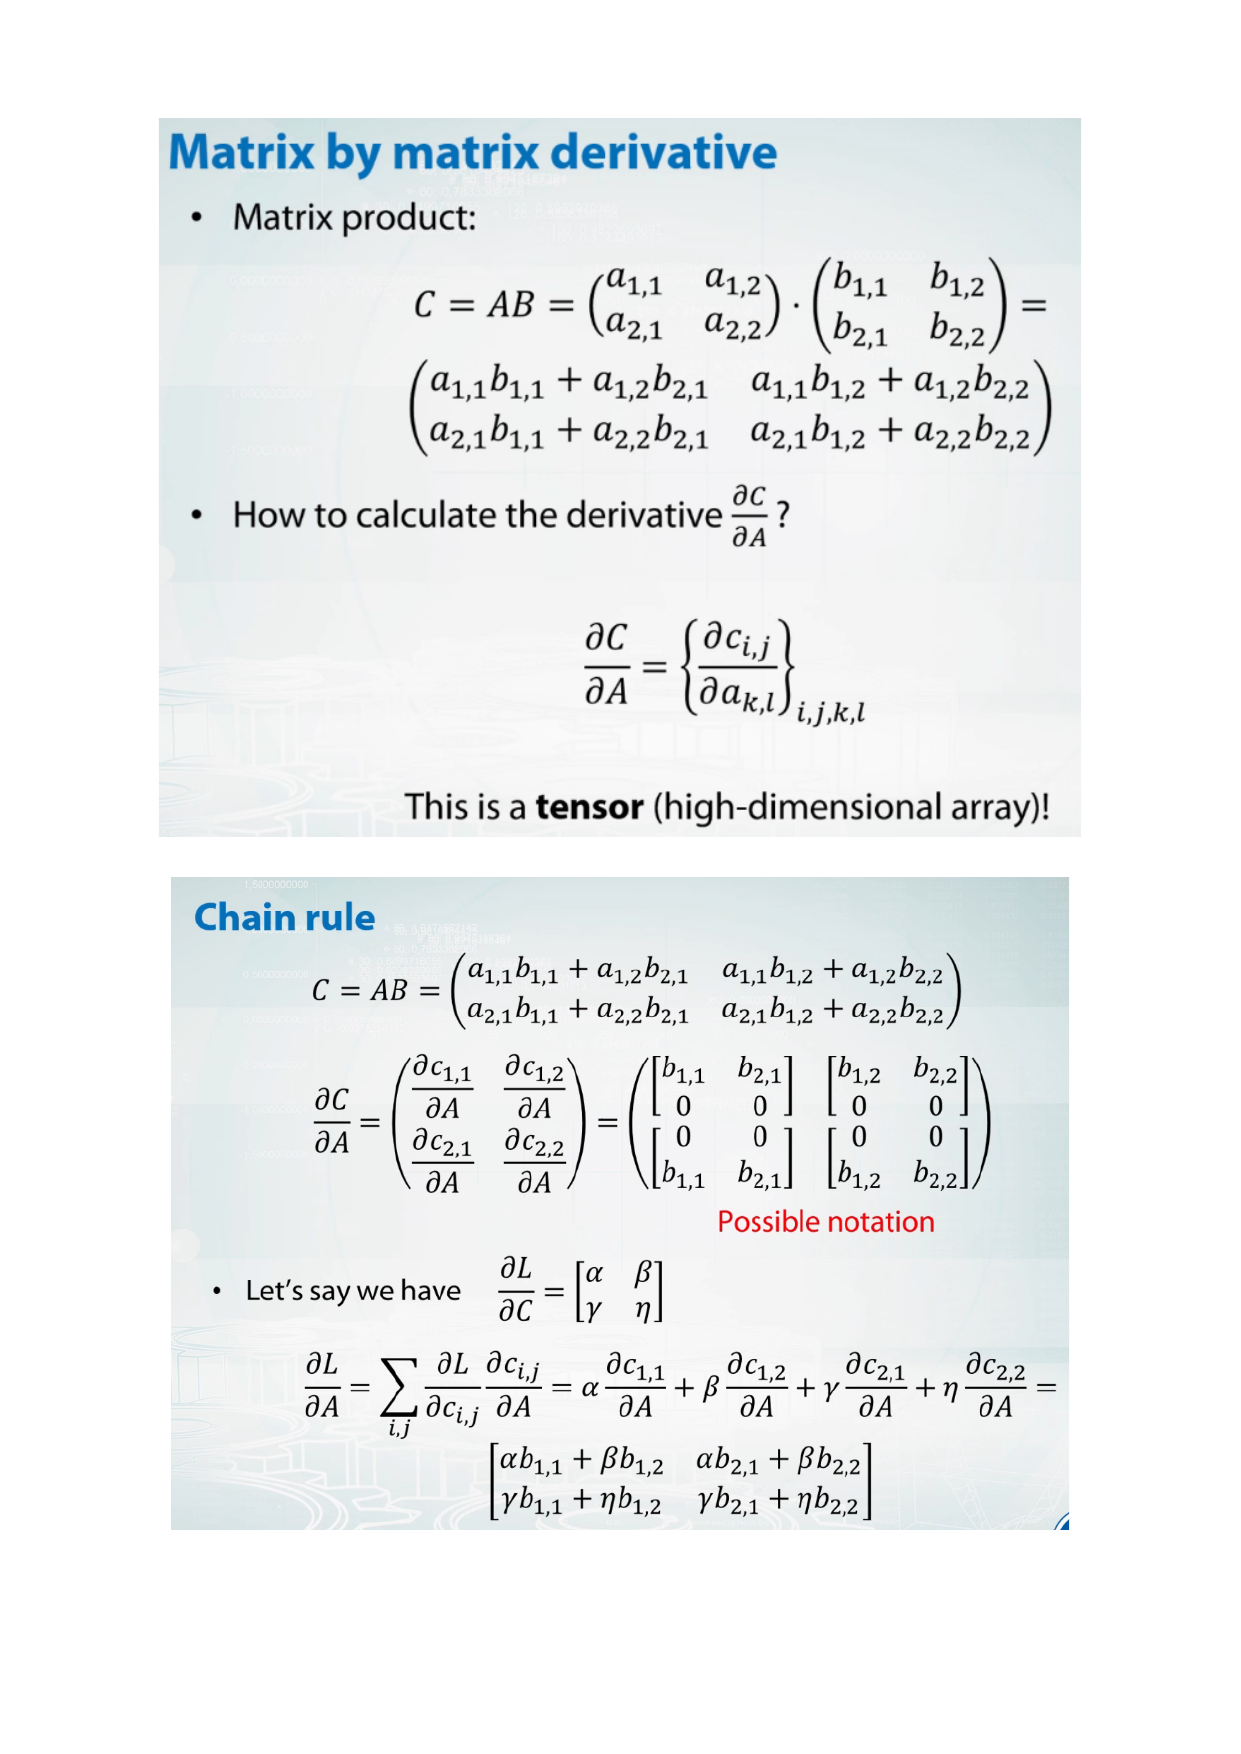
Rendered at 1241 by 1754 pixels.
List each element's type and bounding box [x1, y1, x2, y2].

picture [171, 877, 1070, 1530]
picture [158, 118, 1082, 837]
